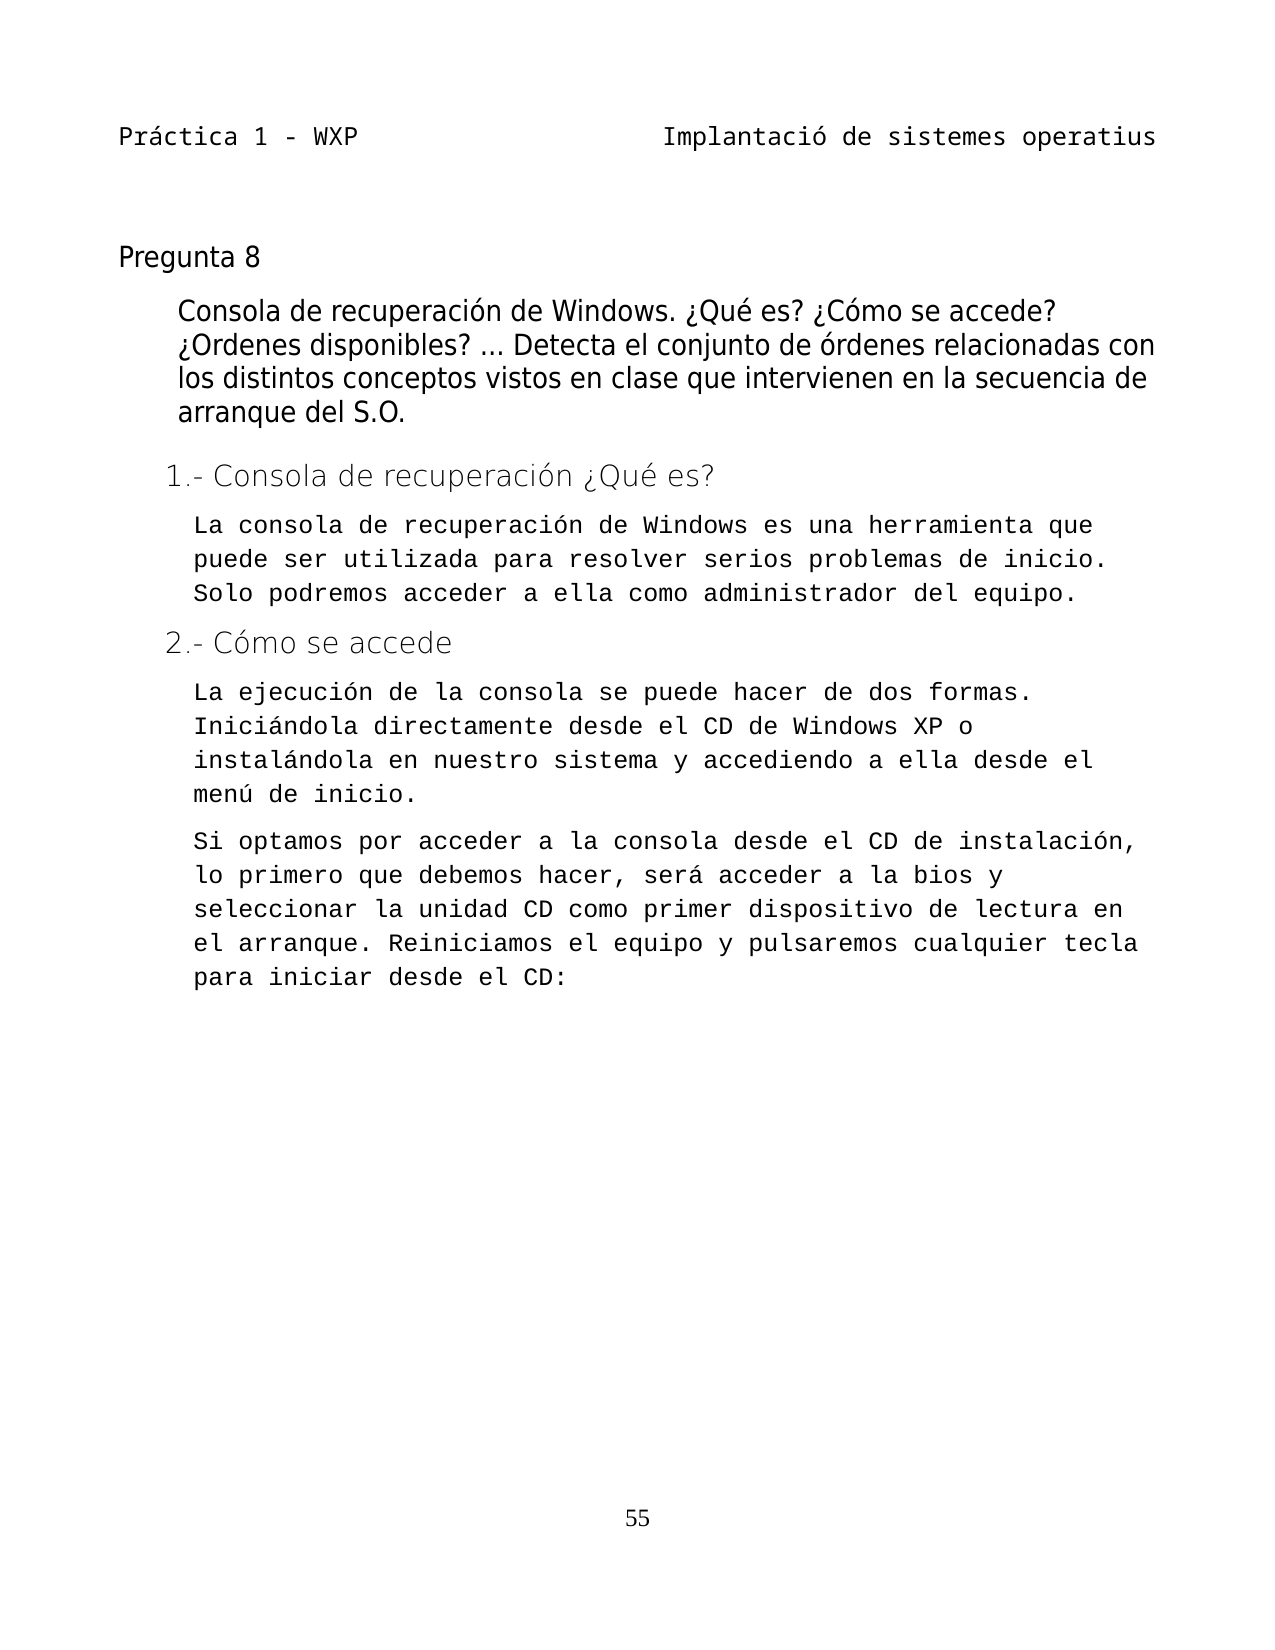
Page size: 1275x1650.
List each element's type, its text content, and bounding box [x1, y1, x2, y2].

text Consola de recuperación de Windows. ¿Qué es? ¿Cómo se accede? ¿Ordenes disponibles? ... Detecta el conjunto de órdenes relacionadas con los distintos conceptos vistos en clase que intervienen en la secuencia de arranque del S.O. [177, 294, 1157, 430]
list Si optamos por acceder a la consola desde el CD de instalación, lo primero que debemos hacer, será acceder a la bios y seleccionar la unidad CD como primer dispositivo de lectura en el arranque. Reiniciamos el equipo y pulsaremos cualquier tecla para iniciar desde el CD: [156, 828, 1157, 992]
list La ejecución de la consola se puede hacer de dos formas. Iniciándola directamente desde el CD de Windows XP o instalándola en nuestro sistema y accediendo a ella desde el menú de inicio. [156, 680, 1157, 810]
list Consola de recuperación ¿Qué es? [156, 459, 1157, 493]
text Pregunta 8 [118, 241, 1157, 275]
list La consola de recuperación de Windows es una herramienta que puede ser utilizada para resolver serios problemas de inicio. Solo podremos acceder a ella como administrador del equipo. [156, 512, 1157, 609]
list Cómo se accede [156, 627, 1157, 661]
